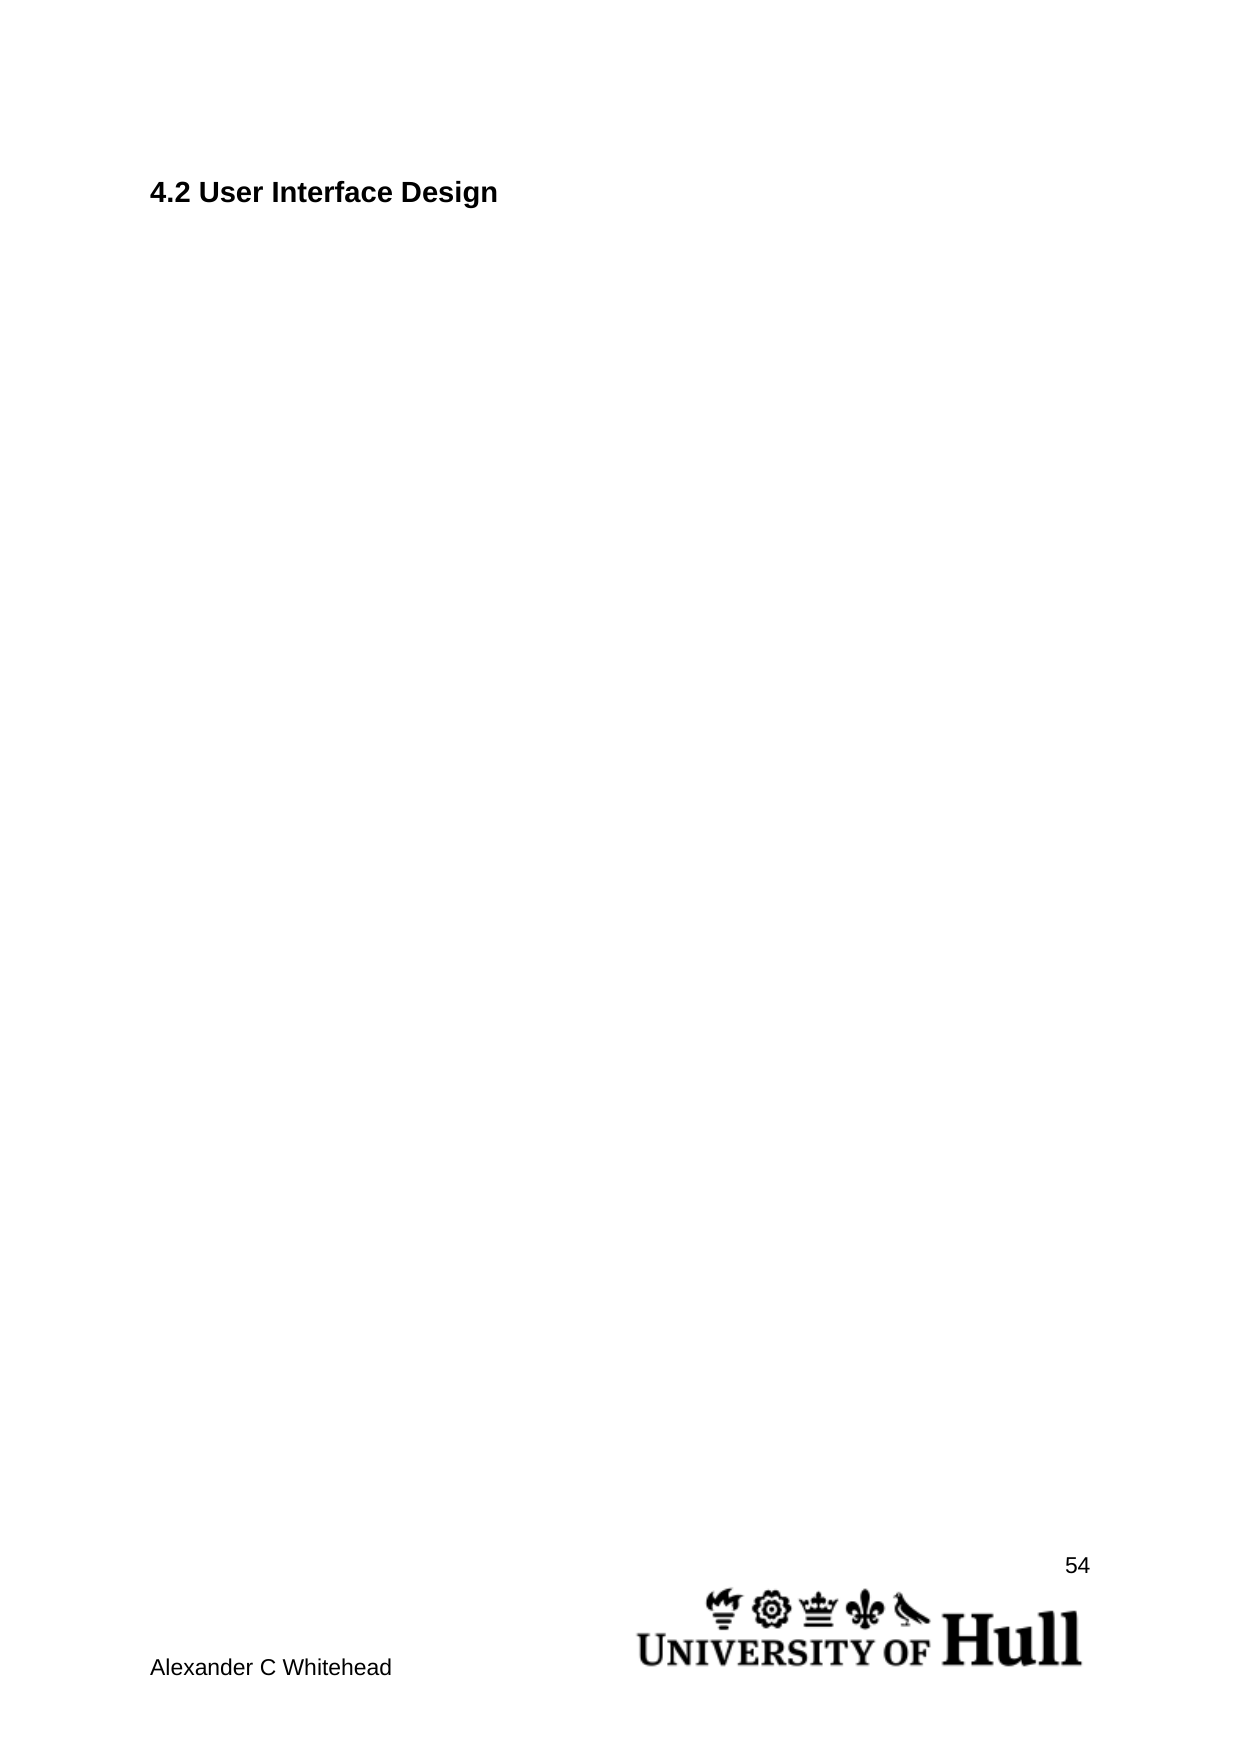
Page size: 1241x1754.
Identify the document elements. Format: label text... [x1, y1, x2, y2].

picture [630, 1578, 1091, 1676]
subtitle User Interface Design [150, 175, 1090, 208]
